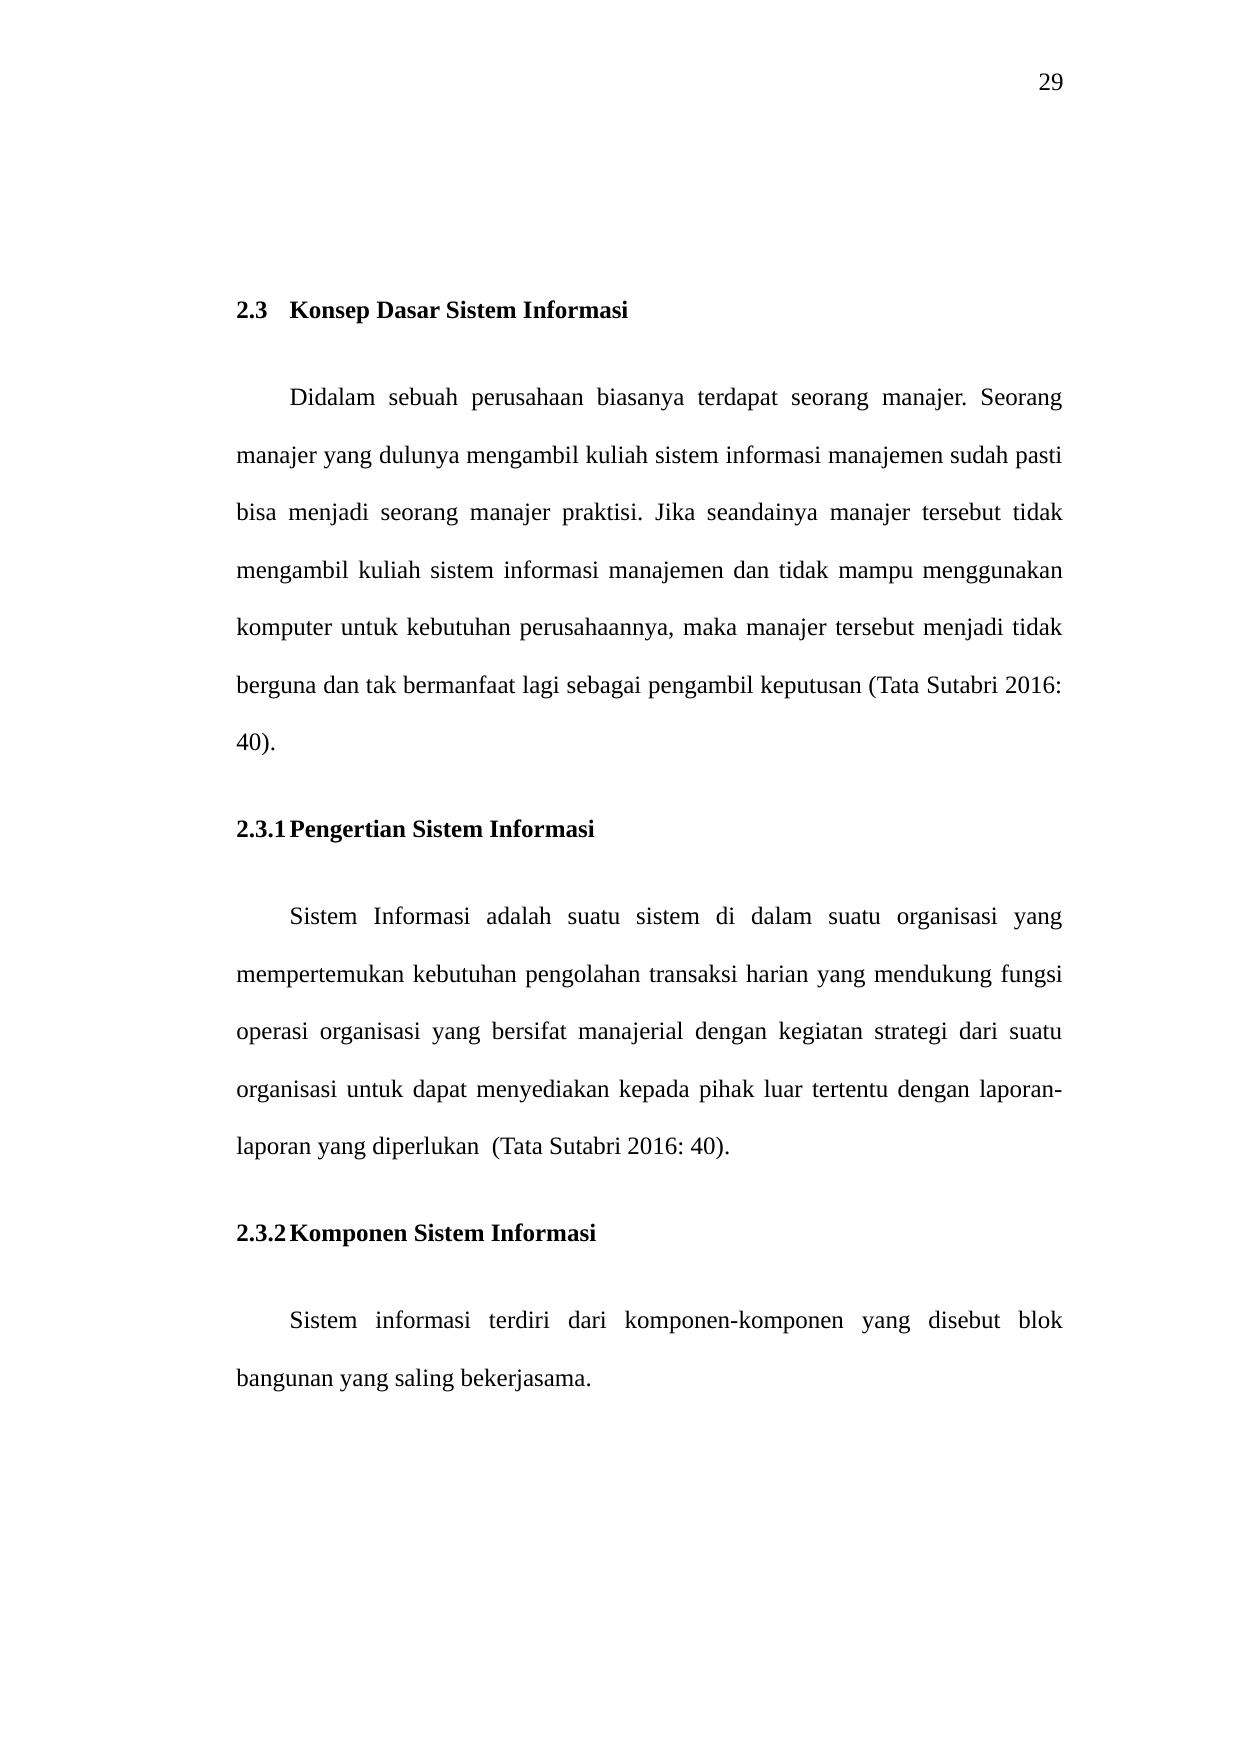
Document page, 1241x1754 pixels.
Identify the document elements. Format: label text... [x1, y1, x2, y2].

subtitle 2.3.2 Komponen Sistem Informasi [236, 1218, 1063, 1247]
text Didalam sebuah perusahaan biasanya terdapat seorang manajer. Seorang manajer yang dulunya mengambil kuliah sistem informasi manajemen sudah pasti bisa menjadi seorang manajer praktisi. Jika seandainya manajer tersebut tidak mengambil kuliah sistem informasi manajemen dan tidak mampu menggunakan komputer untuk kebutuhan perusahaannya, maka manajer tersebut menjadi tidak berguna dan tak bermanfaat lagi sebagai pengambil keputusan (Tata Sutabri 2016: 40). [236, 382, 1063, 756]
text Sistem informasi terdiri dari komponen-komponen yang disebut blok bangunan yang saling bekerjasama. [236, 1305, 1063, 1391]
subtitle 2.3 Konsep Dasar Sistem Informasi [236, 295, 1063, 324]
subtitle 2.3.1 Pengertian Sistem Informasi [236, 814, 1063, 843]
text Sistem Informasi adalah suatu sistem di dalam suatu organisasi yang mempertemukan kebutuhan pengolahan transaksi harian yang mendukung fungsi operasi organisasi yang bersifat manajerial dengan kegiatan strategi dari suatu organisasi untuk dapat menyediakan kepada pihak luar tertentu dengan laporan-laporan yang diperlukan (Tata Sutabri 2016: 40). [236, 901, 1063, 1160]
